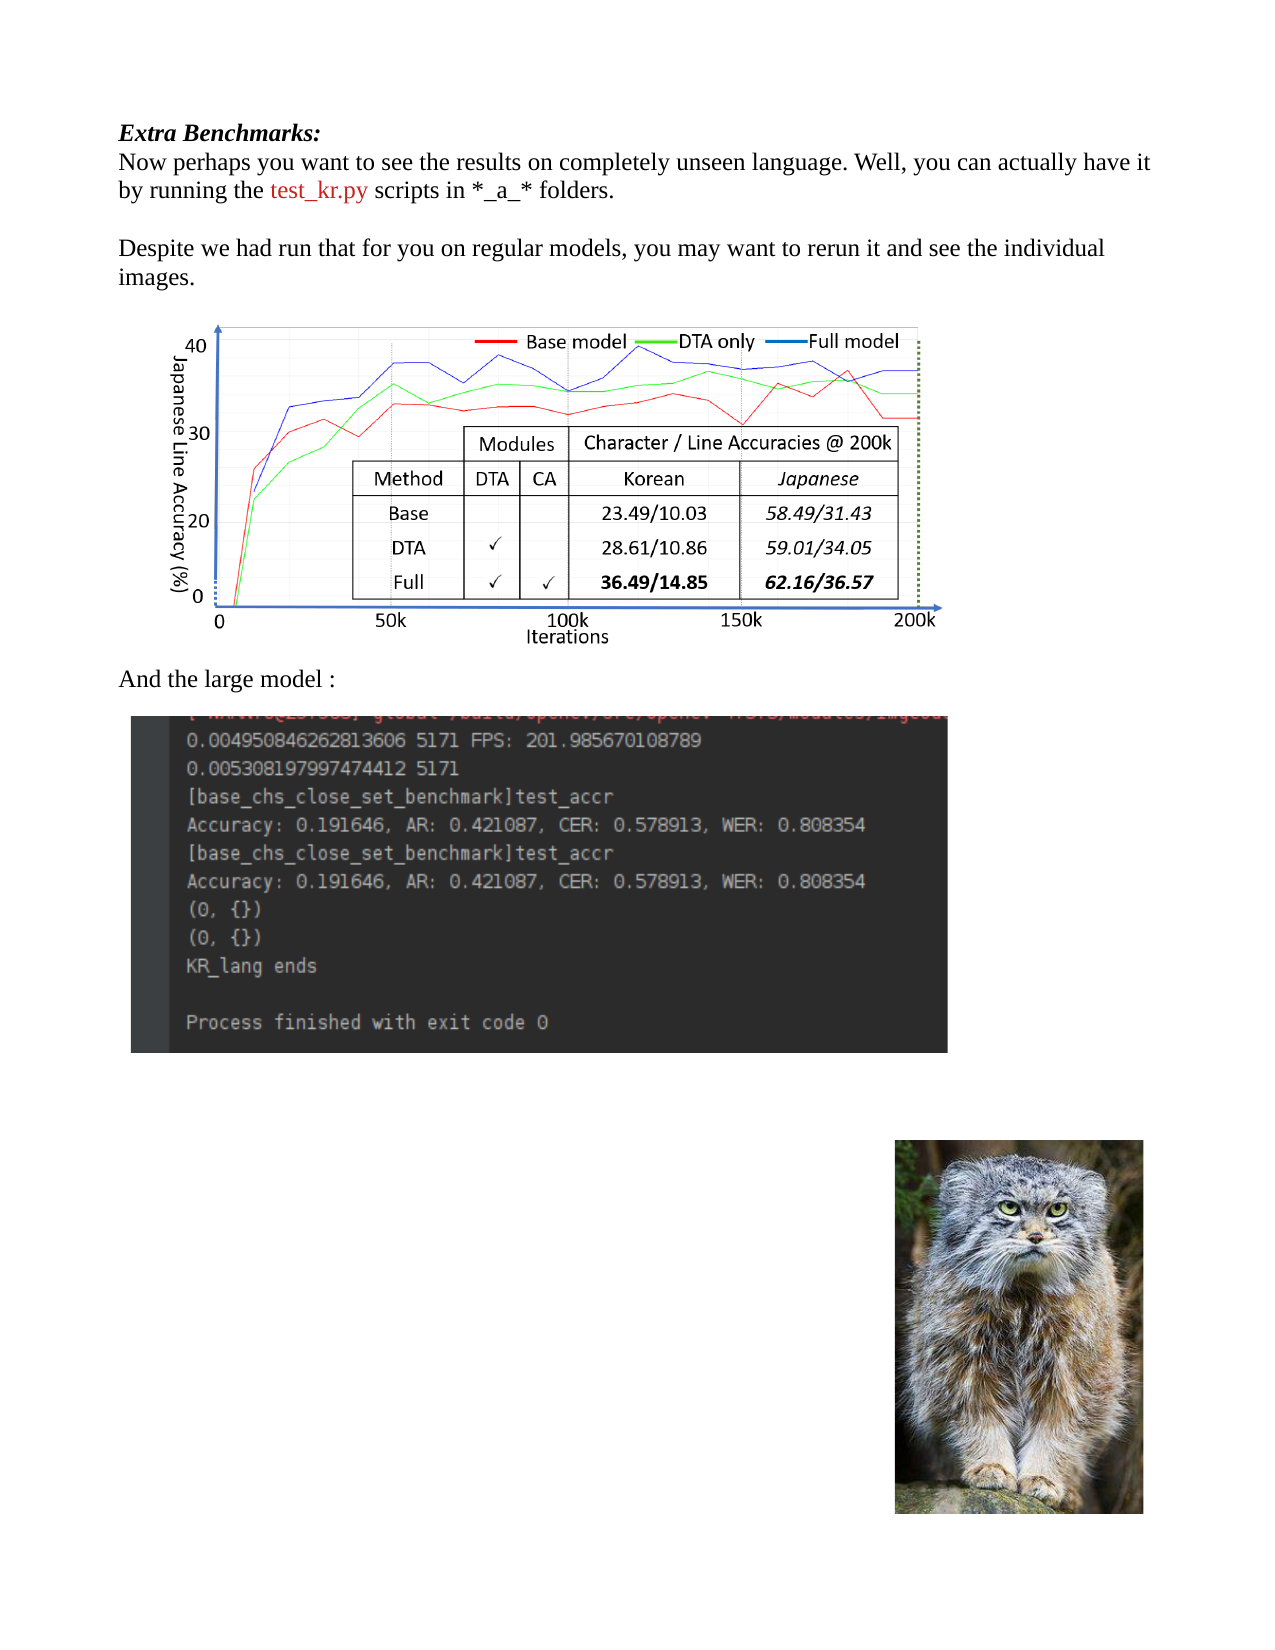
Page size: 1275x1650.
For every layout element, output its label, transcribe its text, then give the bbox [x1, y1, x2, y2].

text Extra Benchmarks: [118, 118, 1157, 147]
picture [894, 1140, 1144, 1514]
text Now perhaps you want to see the results on completely unseen language. Well, you can actually have it by running the test_kr.py scripts in *_a_* folders. [118, 147, 1157, 204]
picture [130, 716, 948, 1053]
text Despite we had run that for you on regular models, you may want to rerun it and see the individual images. [118, 233, 1157, 291]
picture [154, 316, 951, 662]
text And the large model : [118, 664, 1157, 693]
